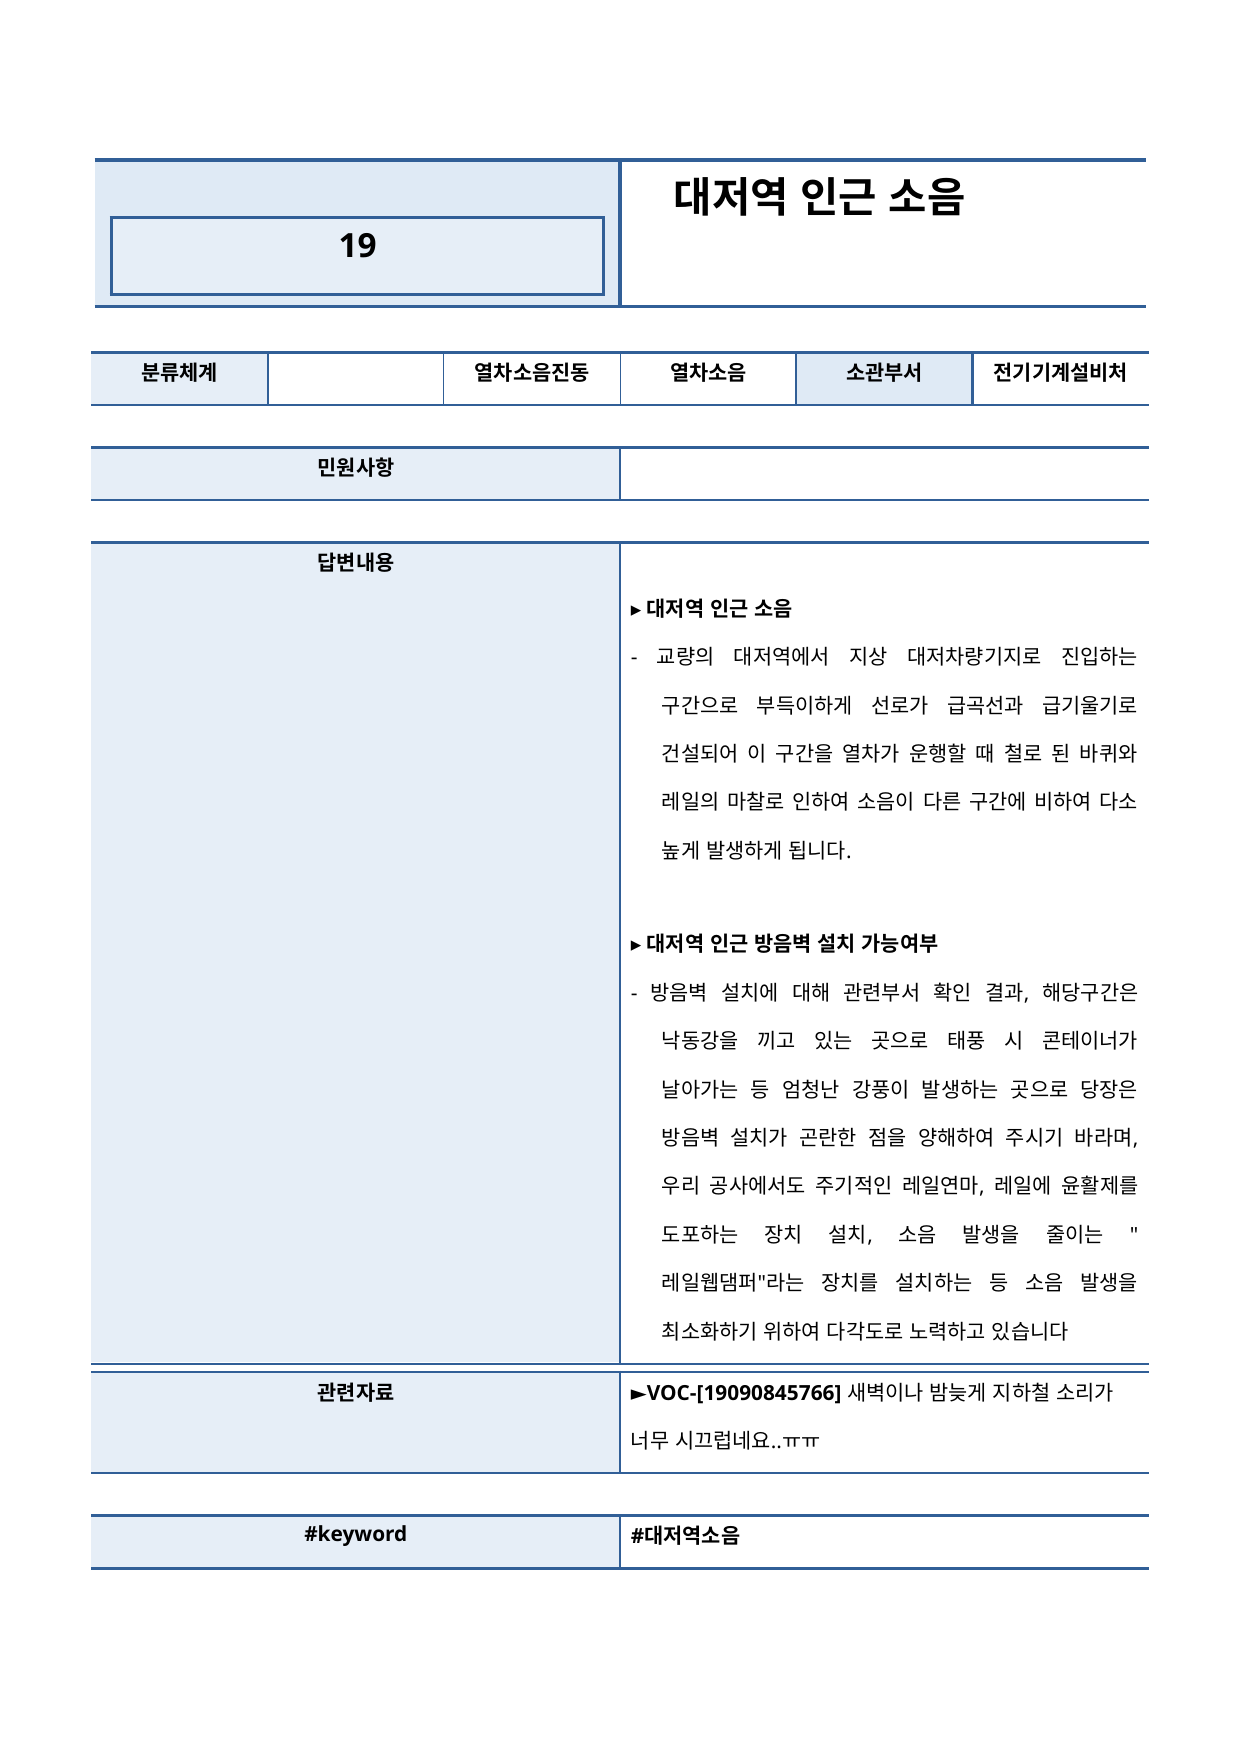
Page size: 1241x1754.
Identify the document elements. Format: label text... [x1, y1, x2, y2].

table_header 대저역 인근 소음 [622, 162, 1146, 305]
table_header [269, 354, 443, 404]
table_header 열차소음진동 [444, 354, 620, 404]
table_header 19 [113, 219, 602, 293]
table_header 열차소음 [621, 354, 795, 404]
table_header ►VOC-[19090845766] 새벽이나 밤늦게 지하철 소리가 너무 시끄럽네요..ㅠㅠ [621, 1373, 1149, 1472]
table_header 소관부서 [797, 354, 971, 404]
table_header [95, 162, 618, 305]
table_header ▸ 대저역 인근 소음 - 교량의 대저역에서 지상 대저차량기지로 진입하는 구간으로 부득이하게 선로가 급곡선과 급기울기로 건설되어 이 구간을 열차가 운행할 때 철로 된 바퀴와 레일의 마찰로 인하여 소음이 다른 구간에 비하여 다소 높게 발생하게 됩니다. ▸ 대저역 인근 방음벽 설치 가능여부 - 방음벽 설치에 대해 관련부서 확인 결과, 해당구간은 낙동강을 끼고 있는 곳으로 태풍 시 콘테이너가 날아가는 등 엄청난 강풍이 발생하는 곳으로 당장은 방음벽 설치가 곤란한 점을 양해하여 주시기 바라며, 우리 공사에서도 주기적인 레일연마, 레일에 윤활제를 도포하는 장치 설치, 소음 발생을 줄이는 "레일웹댐퍼"라는 장치를 설치하는 등 소음 발생을 최소화하기 위하여 다각도로 노력하고 있습니다 [621, 544, 1149, 1362]
table_header 관련자료 [91, 1373, 619, 1472]
table_header #대저역소음 [621, 1517, 1149, 1567]
table_header 답변내용 [91, 544, 619, 1362]
table_header #keyword [91, 1517, 619, 1567]
table_header 전기기계설비처 [974, 354, 1149, 404]
table_header [621, 449, 1149, 499]
table_header 민원사항 [91, 449, 619, 499]
table_header 분류체계 [91, 354, 267, 404]
